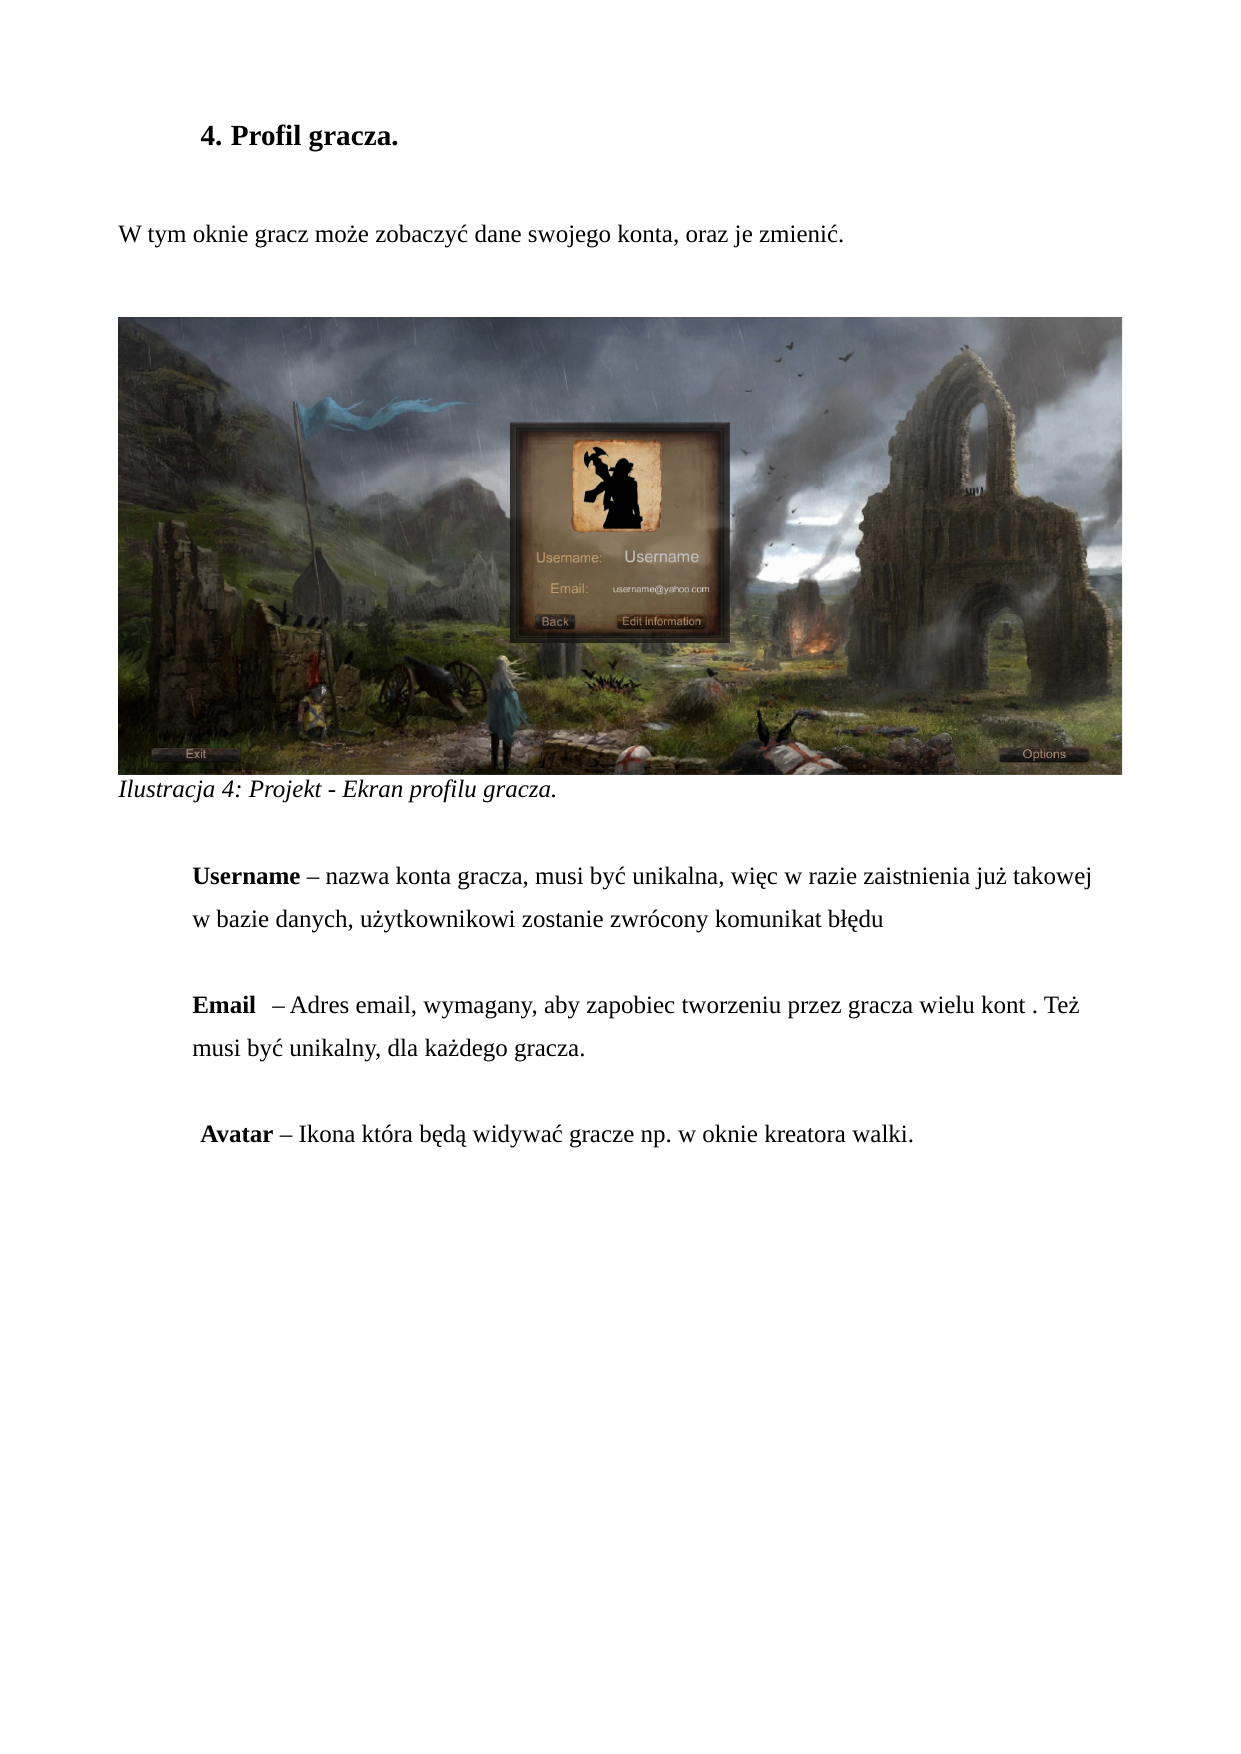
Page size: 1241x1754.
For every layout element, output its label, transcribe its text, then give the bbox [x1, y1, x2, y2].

text W tym oknie gracz może zobaczyć dane swojego konta, oraz je zmienić. [118, 219, 1122, 247]
list Profil gracza. [193, 118, 1122, 152]
text Ilustracja 4: Projekt - Ekran profilu gracza. [118, 775, 1122, 803]
text Username – nazwa konta gracza, musi być unikalna, więc w razie zaistnienia już takowej w bazie danych, użytkownikowi zostanie zwrócony komunikat błędu [118, 861, 1122, 933]
text Email – Adres email, wymagany, aby zapobiec tworzeniu przez gracza wielu kont . Też musi być unikalny, dla każdego gracza. [118, 990, 1122, 1062]
text Avatar – Ikona która będą widywać gracze np. w oknie kreatora walki. [118, 1119, 1122, 1148]
picture [118, 317, 1123, 775]
